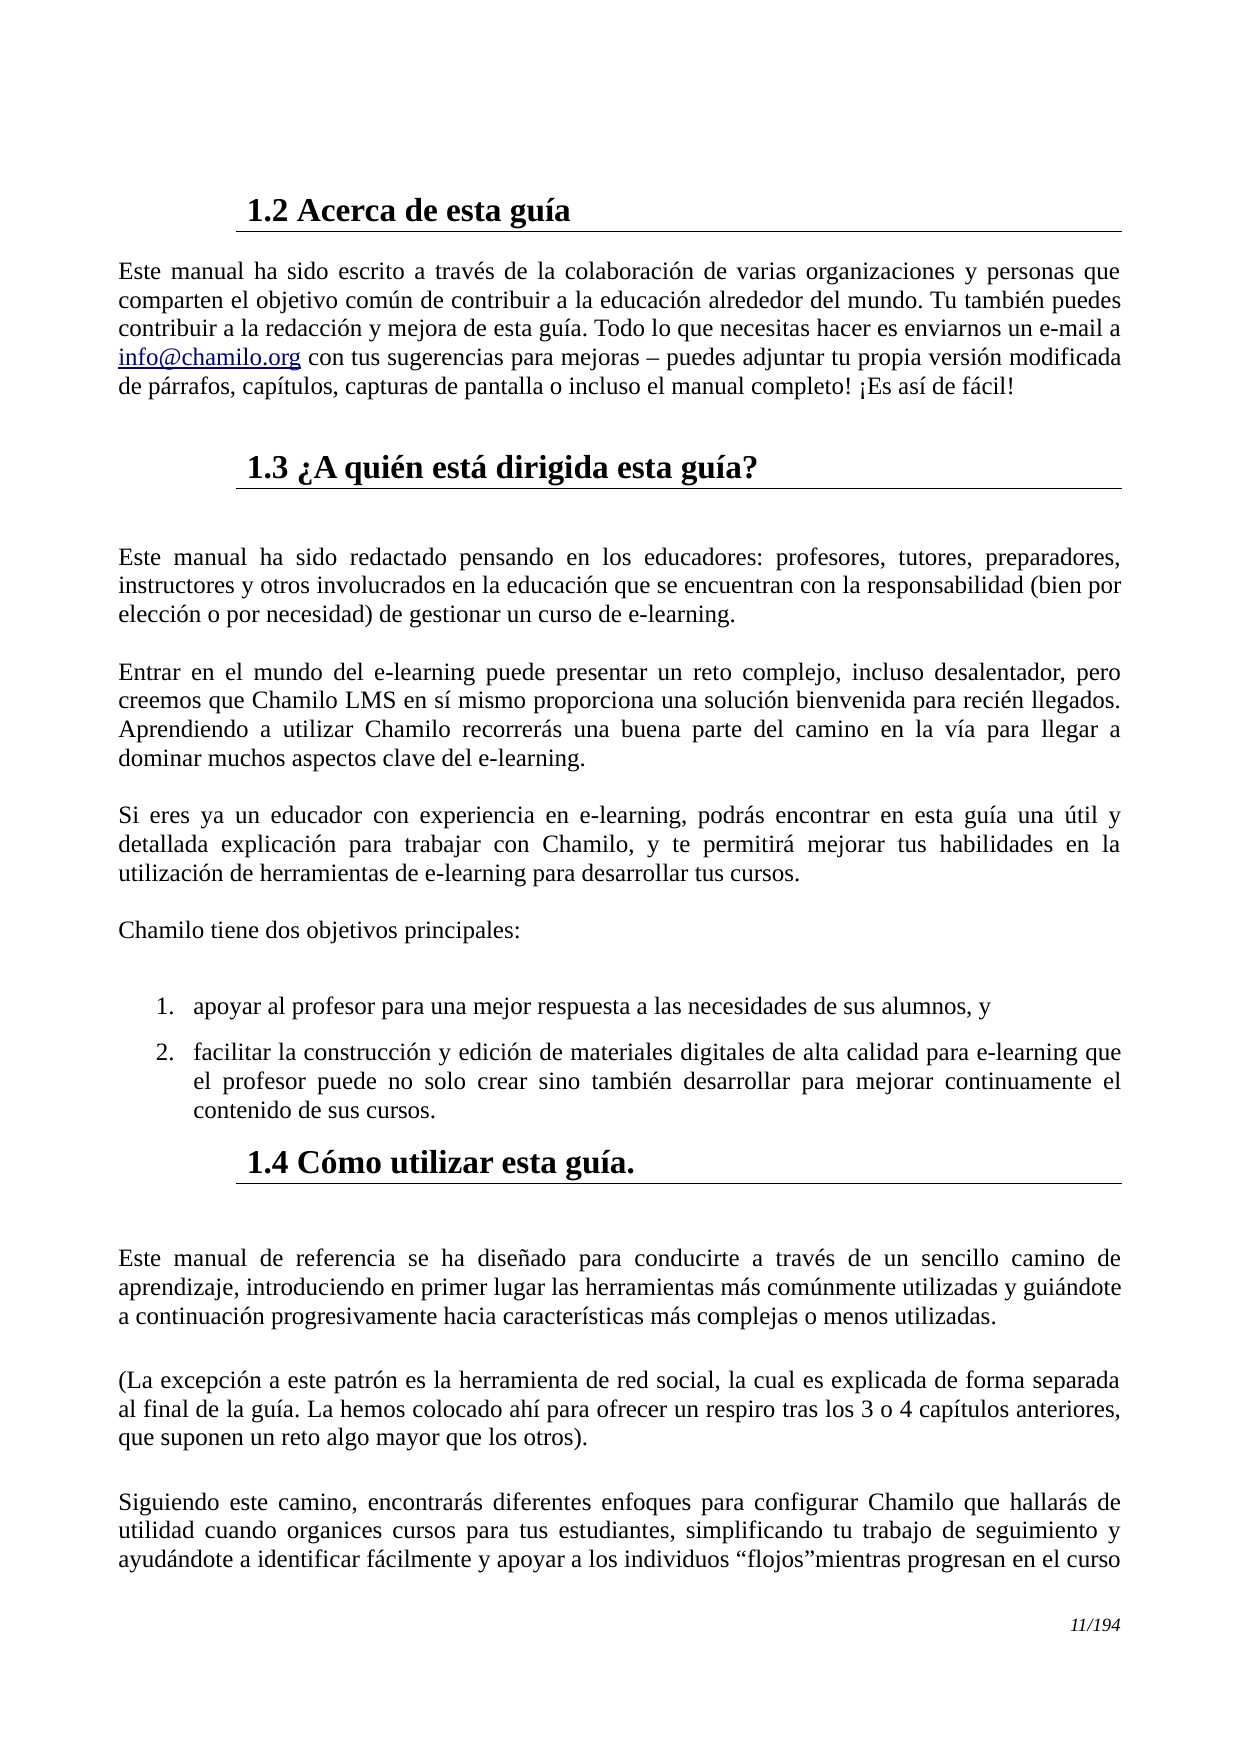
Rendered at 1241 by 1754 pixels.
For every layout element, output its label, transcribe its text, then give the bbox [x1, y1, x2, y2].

subtitle Acerca de esta guía [236, 190, 1122, 231]
text Siguiendo este camino, encontrarás diferentes enfoques para configurar Chamilo que hallarás de utilidad cuando organices cursos para tus estudiantes, simplificando tu trabajo de seguimiento y ayudándote a identificar fácilmente y apoyar a los individuos “flojos”mientras progresan en el curso [118, 1487, 1122, 1573]
subtitle Cómo utilizar esta guía. [236, 1142, 1122, 1183]
text Este manual de referencia se ha diseñado para conducirte a través de un sencillo camino de aprendizaje, introduciendo en primer lugar las herramientas más comúnmente utilizadas y guiándote a continuación progresivamente hacia características más complejas o menos utilizadas. [118, 1243, 1122, 1329]
text Entrar en el mundo del e-learning puede presentar un reto complejo, incluso desalentador, pero creemos que Chamilo LMS en sí mismo proporciona una solución bienvenida para recién llegados. Aprendiendo a utilizar Chamilo recorrerás una buena parte del camino en la vía para llegar a dominar muchos aspectos clave del e-learning. [118, 657, 1122, 772]
list apoyar al profesor para una mejor respuesta a las necesidades de sus alumnos, y [156, 991, 1122, 1019]
text (La excepción a este patrón es la herramienta de red social, la cual es explicada de forma separada al final de la guía. La hemos colocado ahí para ofrecer un respiro tras los 3 o 4 capítulos anteriores, que suponen un reto algo mayor que los otros). [118, 1365, 1122, 1451]
list facilitar la construcción y edición de materiales digitales de alta calidad para e-learning que el profesor puede no solo crear sino también desarrollar para mejorar continuamente el contenido de sus cursos. [156, 1037, 1122, 1123]
subtitle ¿A quién está dirigida esta guía? [236, 447, 1122, 488]
text Chamilo tiene dos objetivos principales: [118, 916, 1122, 944]
text Si eres ya un educador con experiencia en e-learning, podrás encontrar en esta guía una útil y detallada explicación para trabajar con Chamilo, y te permitirá mejorar tus habilidades en la utilización de herramientas de e-learning para desarrollar tus cursos. [118, 801, 1122, 887]
text Este manual ha sido escrito a través de la colaboración de varias organizaciones y personas que comparten el objetivo común de contribuir a la educación alrededor del mundo. Tu también puedes contribuir a la redacción y mejora de esta guía. Todo lo que necesitas hacer es enviarnos un e-mail a info@chamilo.org con tus sugerencias para mejoras – puedes adjuntar tu propia versión modificada de párrafos, capítulos, capturas de pantalla o incluso el manual completo! ¡Es así de fácil! [118, 256, 1122, 400]
text Este manual ha sido redactado pensando en los educadores: profesores, tutores, preparadores, instructores y otros involucrados en la educación que se encuentran con la responsabilidad (bien por elección o por necesidad) de gestionar un curso de e-learning. [118, 542, 1122, 628]
